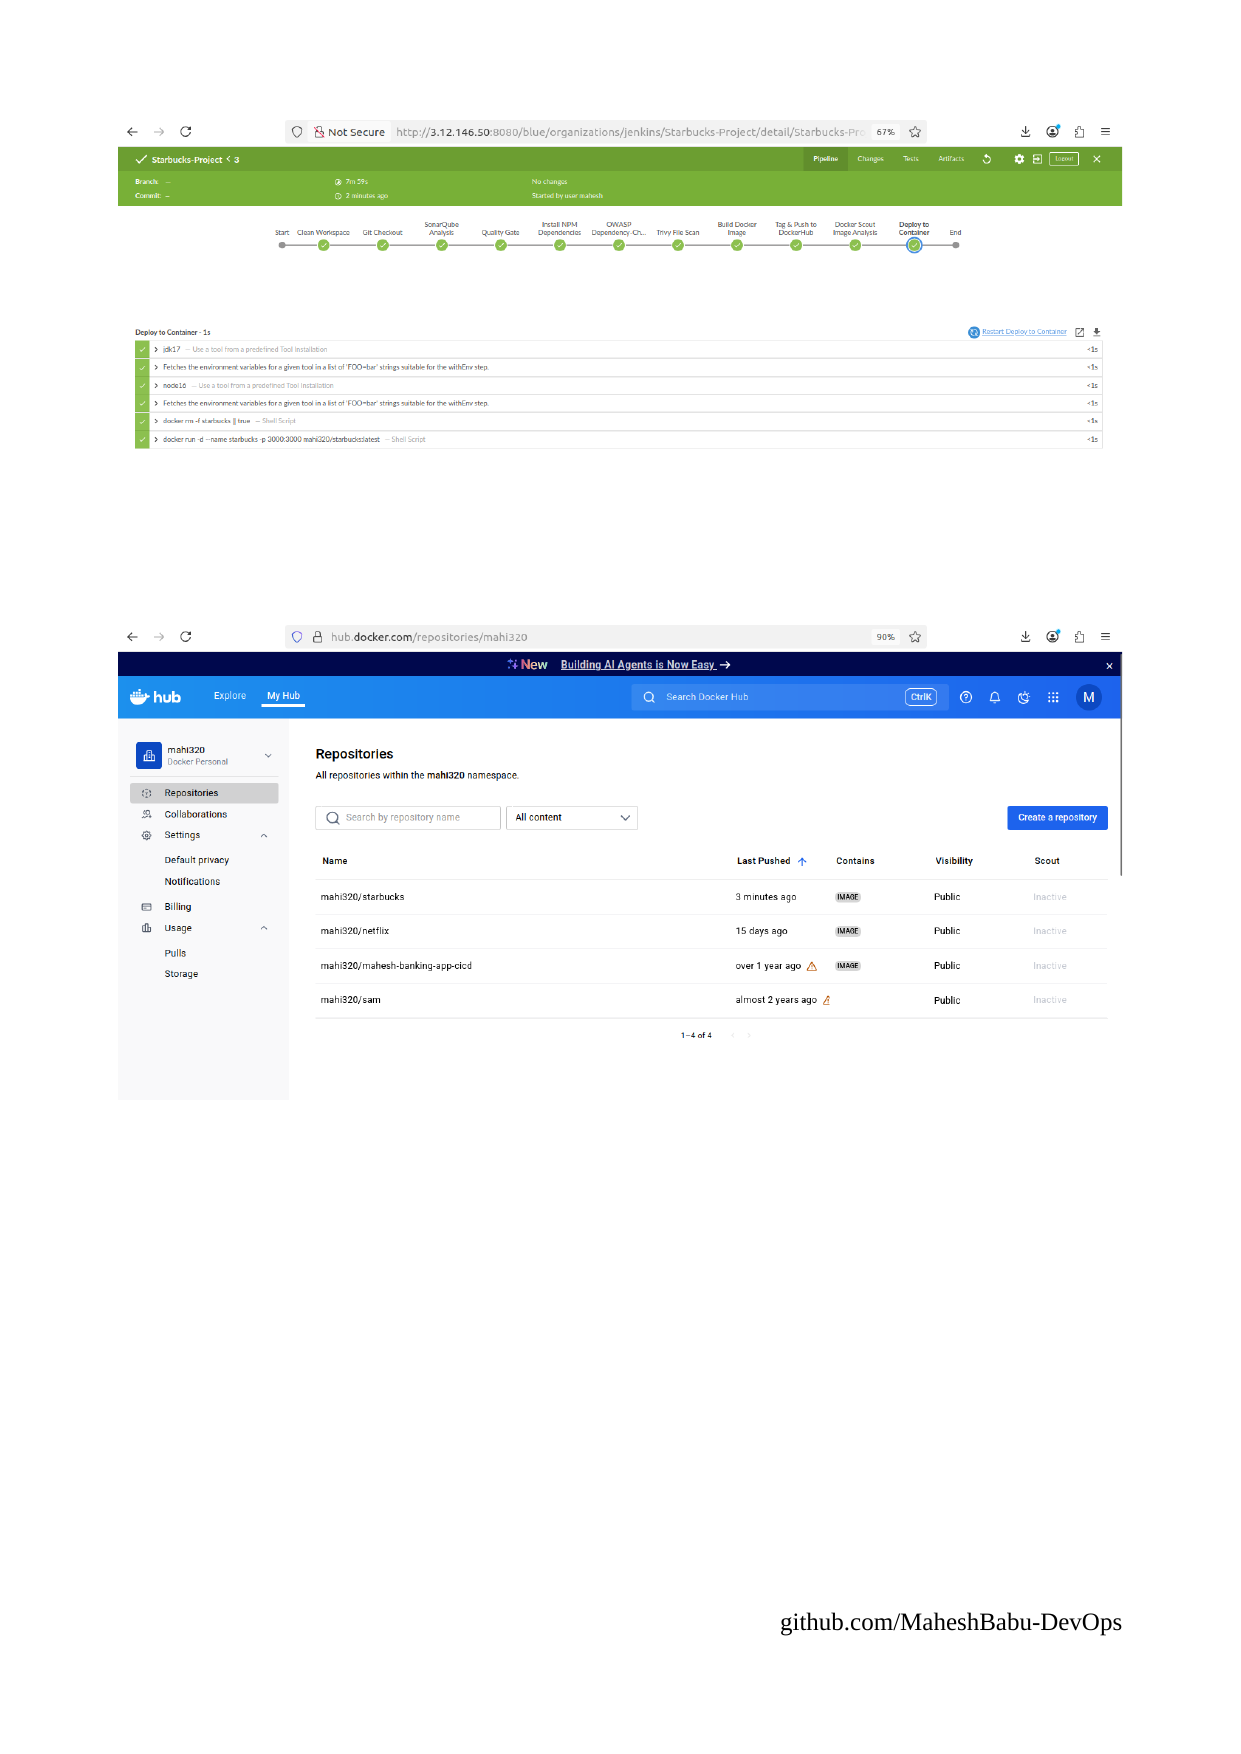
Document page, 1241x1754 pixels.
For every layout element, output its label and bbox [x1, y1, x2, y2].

picture [118, 118, 1123, 595]
picture [118, 623, 1123, 1100]
